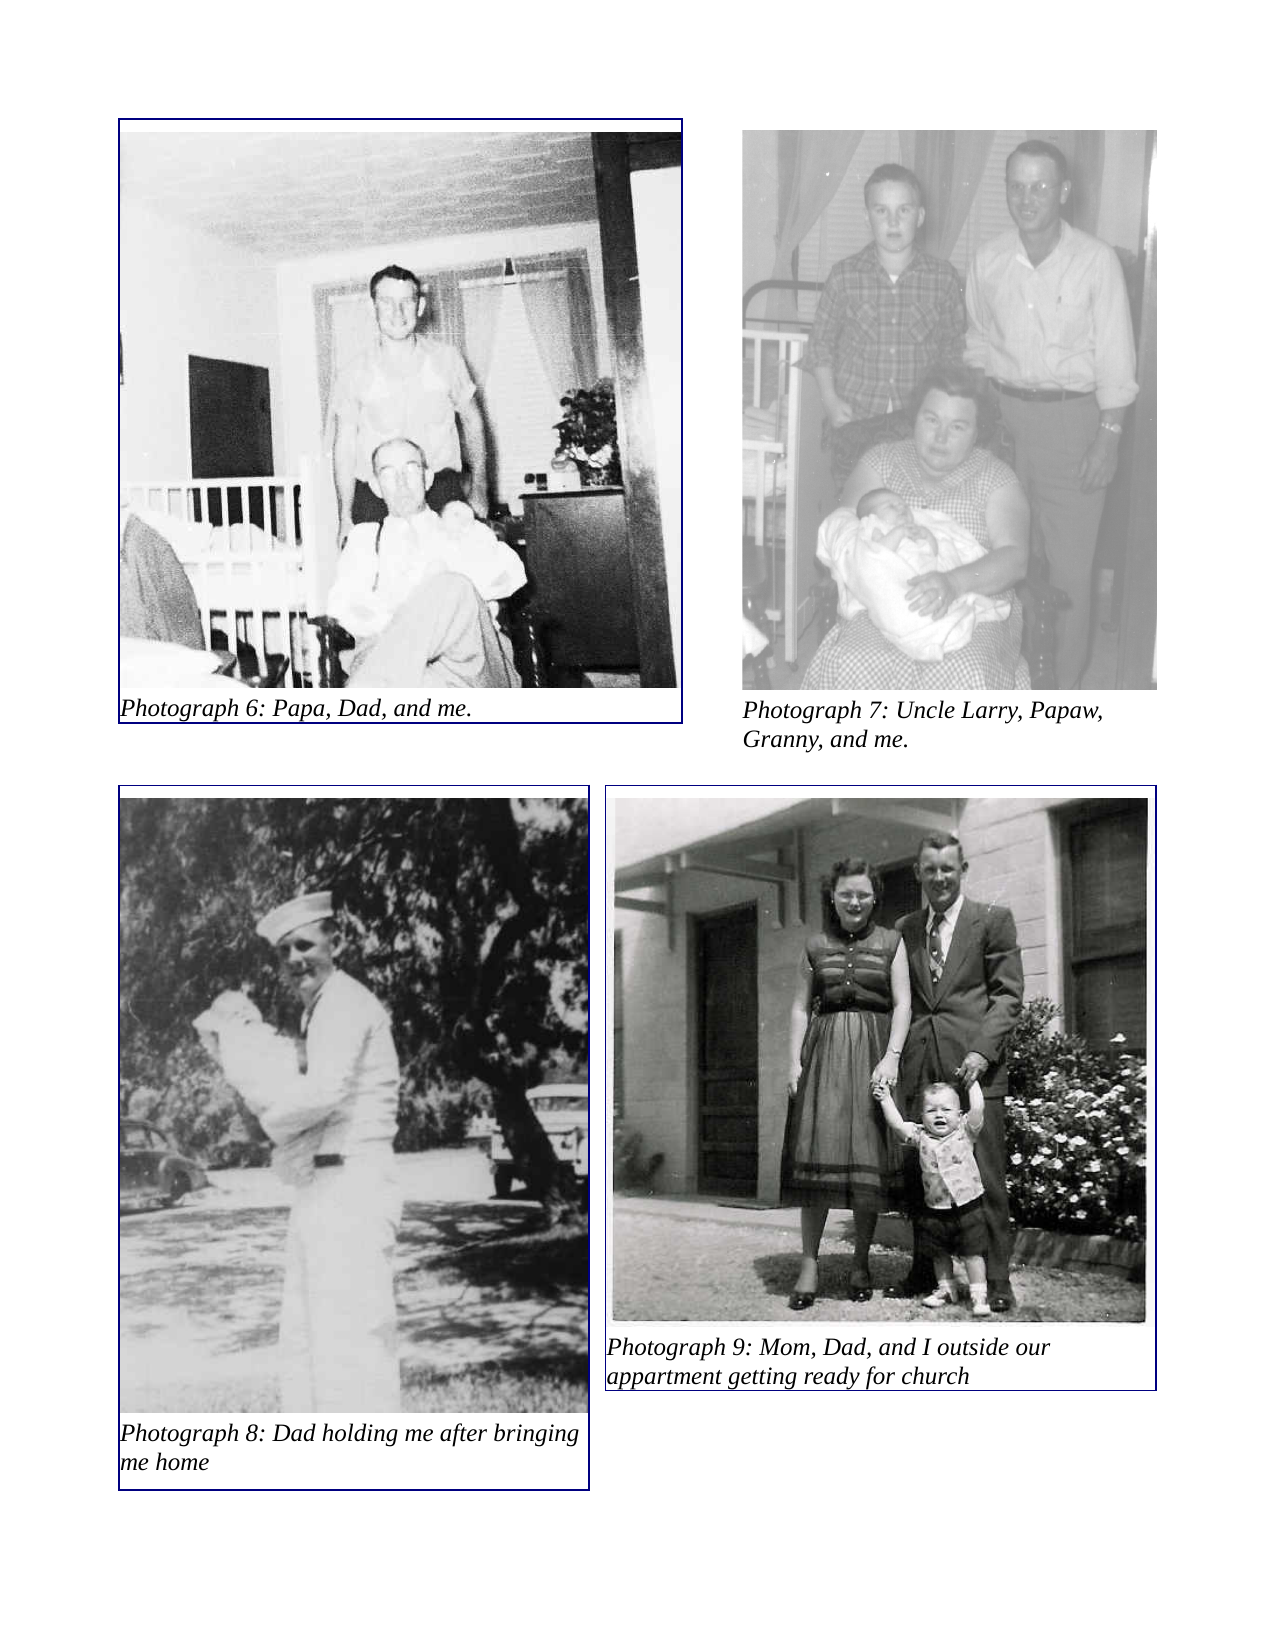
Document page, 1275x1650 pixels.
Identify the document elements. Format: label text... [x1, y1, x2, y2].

picture [742, 130, 1157, 690]
text Photograph 8: Dad holding me after bringing me home [120, 1413, 588, 1476]
picture [606, 798, 1155, 1327]
picture [120, 132, 681, 688]
text Photograph 6: Papa, Dad, and me. [120, 688, 681, 722]
picture [120, 798, 588, 1413]
text Photograph 7: Uncle Larry, Papaw, Granny, and me. [742, 690, 1157, 752]
text Photograph 9: Mom, Dad, and I outside our appartment getting ready for church [606, 1327, 1155, 1389]
